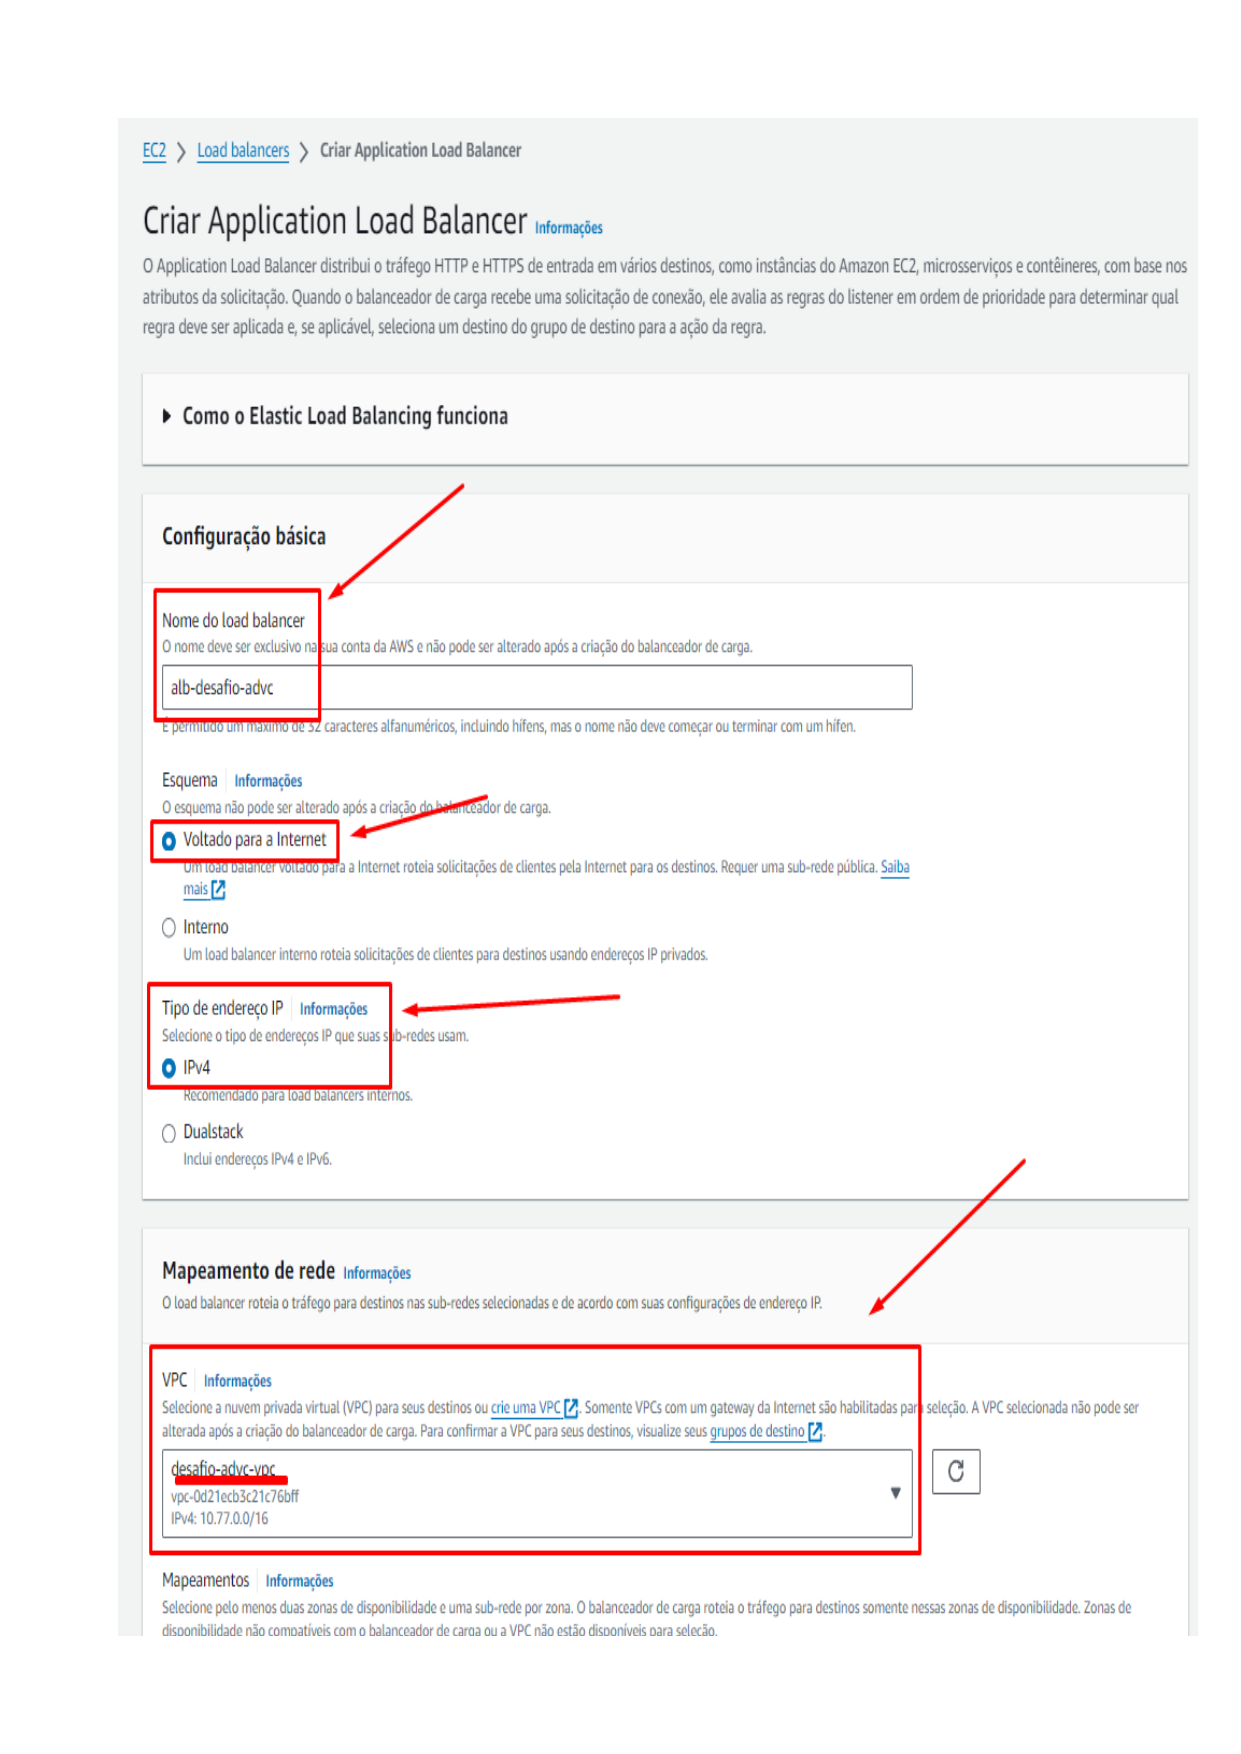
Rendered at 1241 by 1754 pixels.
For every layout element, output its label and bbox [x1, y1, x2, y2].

picture [118, 118, 1199, 1636]
